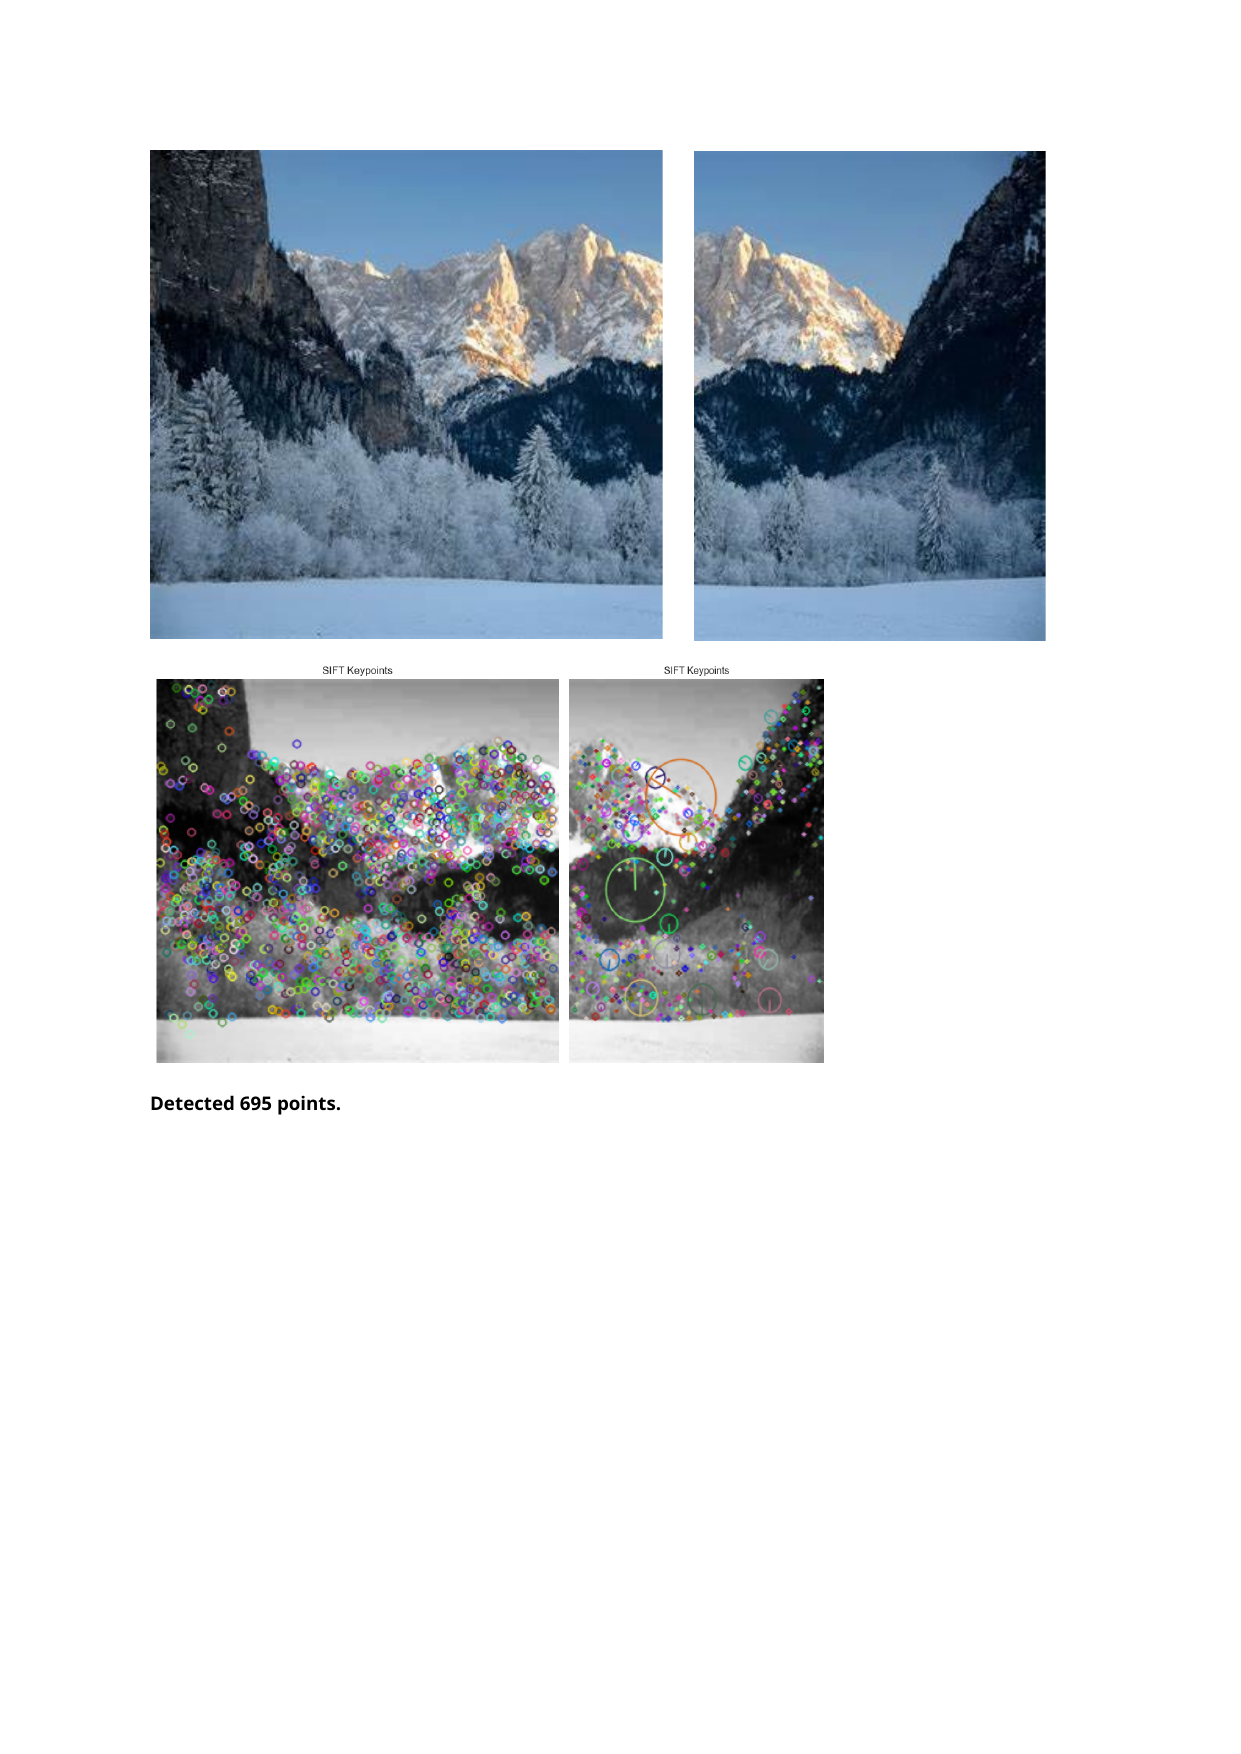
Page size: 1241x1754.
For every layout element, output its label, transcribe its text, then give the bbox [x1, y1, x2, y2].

text Detected 695 points. [150, 1090, 1090, 1116]
